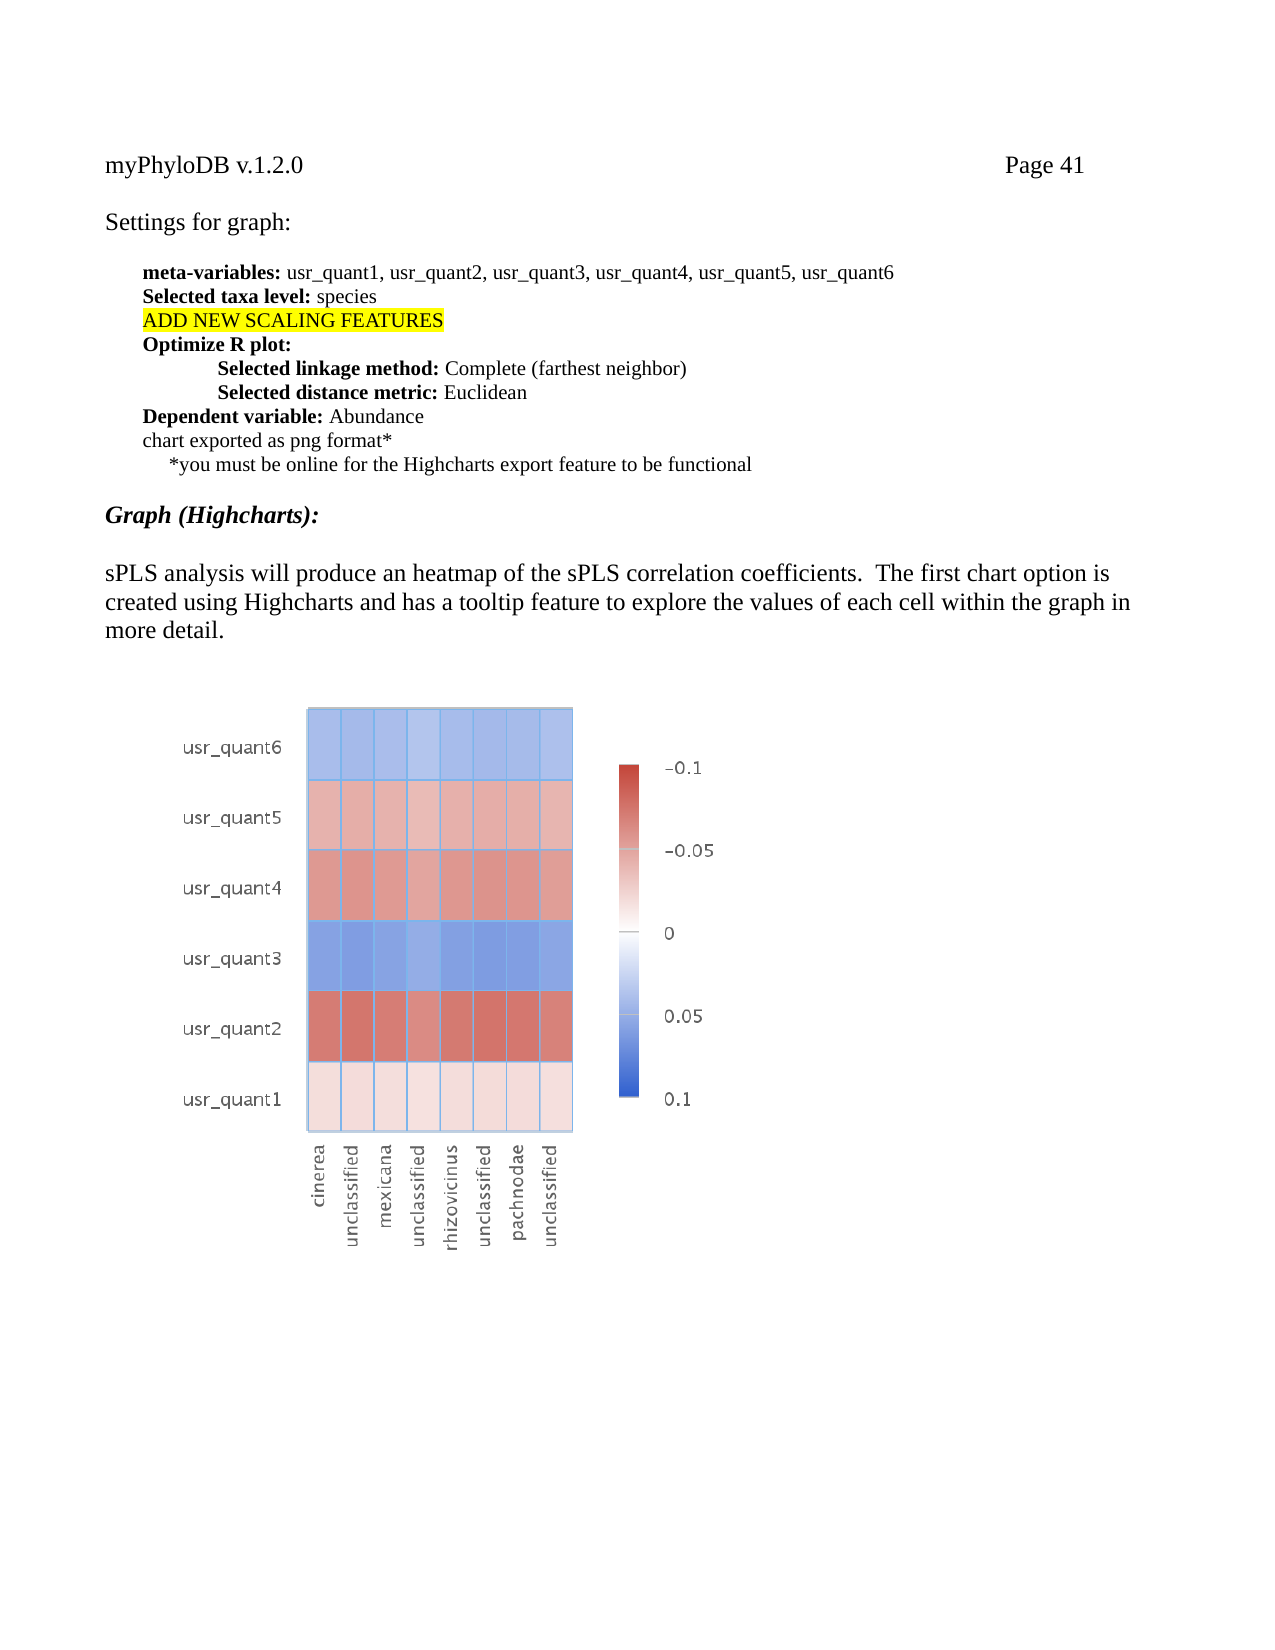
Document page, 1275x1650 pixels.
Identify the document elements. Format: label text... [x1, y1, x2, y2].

text *you must be online for the Highcharts export feature to be functional [142, 452, 1170, 476]
text chart exported as png format* [142, 428, 1170, 452]
text Selected distance metric: Euclidean [142, 380, 1170, 404]
text sPLS analysis will produce an heatmap of the sPLS correlation coefficients. The first chart option is created using Highcharts and has a tooltip feature to explore the values of each cell within the graph in more detail. [105, 558, 1170, 644]
text Selected taxa level: species [142, 284, 1170, 308]
text Dependent variable: Abundance [142, 404, 1170, 428]
text Optimize R plot: [142, 332, 1170, 356]
text Selected linkage method: Complete (farthest neighbor) [142, 356, 1170, 380]
text Settings for graph: [105, 207, 1170, 236]
text Graph (Highcharts): [105, 501, 1170, 529]
text meta-variables: usr_quant1, usr_quant2, usr_quant3, usr_quant4, usr_quant5, usr_quant6 [142, 260, 1170, 284]
text ADD NEW SCALING FEATURES [142, 308, 1170, 332]
picture [175, 692, 718, 1265]
